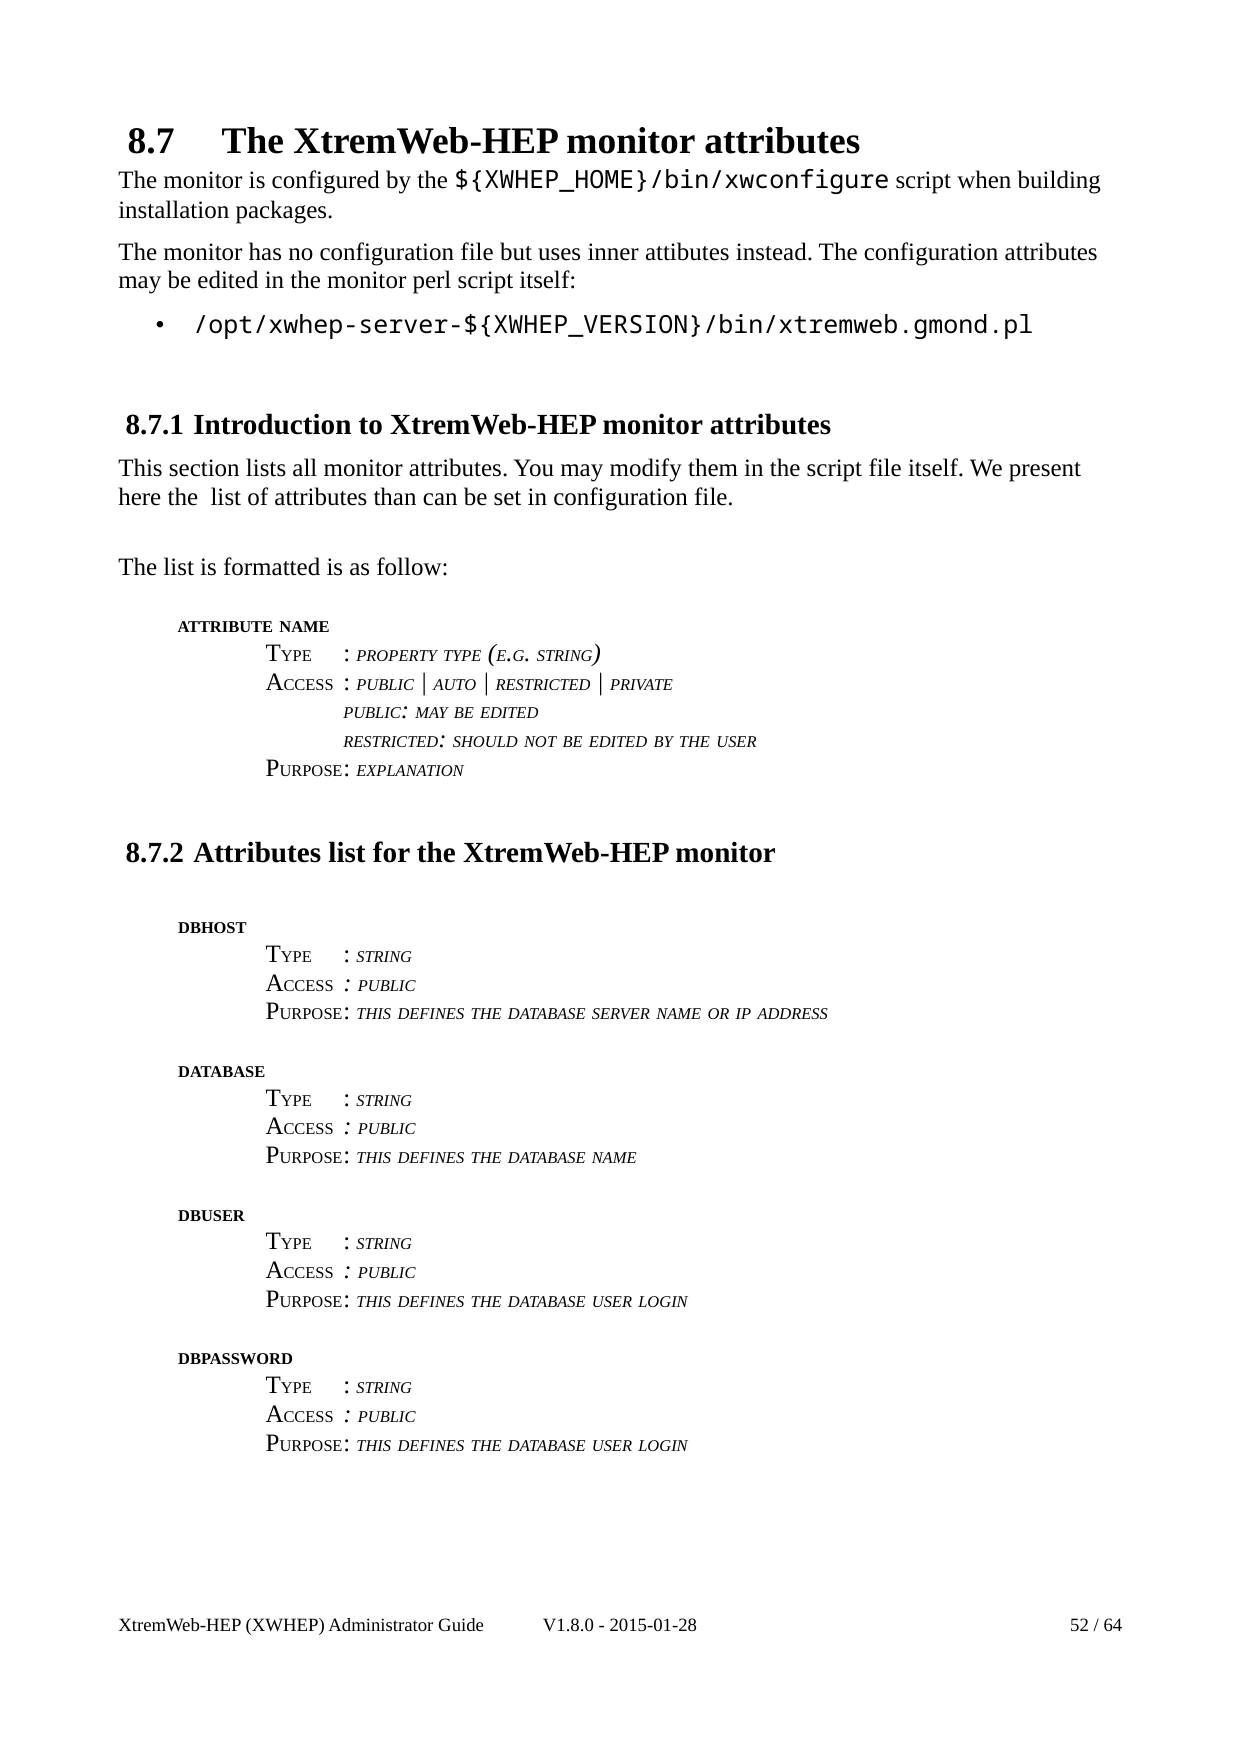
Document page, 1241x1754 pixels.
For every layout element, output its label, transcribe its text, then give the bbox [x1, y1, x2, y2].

text Access : public [265, 968, 1122, 996]
text dbuser [178, 1198, 1122, 1226]
text Type : string [265, 1083, 1122, 1111]
subtitle Attributes list for the XtremWeb-HEP monitor [118, 835, 1122, 869]
text Purpose : explanation [265, 753, 1122, 782]
text public: may be edited [265, 695, 1122, 724]
text Type : string [265, 1226, 1122, 1255]
text database [178, 1054, 1122, 1083]
text Type : string [265, 939, 1122, 968]
text The list is formatted is as follow: [118, 552, 1122, 580]
subtitle Introduction to XtremWeb-HEP monitor attributes [118, 407, 1122, 440]
text The monitor has no configuration file but uses inner attibutes instead. The configuration attributes may be edited in the monitor perl script itself: [118, 237, 1122, 294]
text Access : public [265, 1399, 1122, 1428]
text Purpose : this defines the database server name or ip address [265, 996, 1122, 1025]
text attribute name [177, 609, 1122, 638]
text Purpose : this defines the database user login [265, 1428, 1122, 1456]
text This section lists all monitor attributes. You may modify them in the script file itself. We present here the list of attributes than can be set in configuration file. [118, 453, 1122, 510]
subtitle The XtremWeb-HEP monitor attributes [118, 118, 1122, 161]
text Purpose : this defines the database user login [265, 1284, 1122, 1313]
text Purpose : this defines the database name [265, 1140, 1122, 1169]
text Type : string [265, 1370, 1122, 1399]
text restricted: should not be edited by the user [265, 724, 1122, 753]
text dbhost [178, 910, 1122, 939]
text Type : property type (e.g. string) [265, 638, 1122, 667]
list /opt/xwhep-server-${XWHEP_VERSION}/bin/xtremweb.gmond.pl [156, 307, 1122, 341]
text Access : public | auto | restricted | private [265, 667, 1122, 695]
text Access : public [265, 1111, 1122, 1140]
text dbpassword [178, 1341, 1122, 1370]
text Access : public [265, 1255, 1122, 1284]
text The monitor is configured by the ${XWHEP_HOME}/bin/xwconfigure script when building installation packages. [118, 161, 1122, 224]
